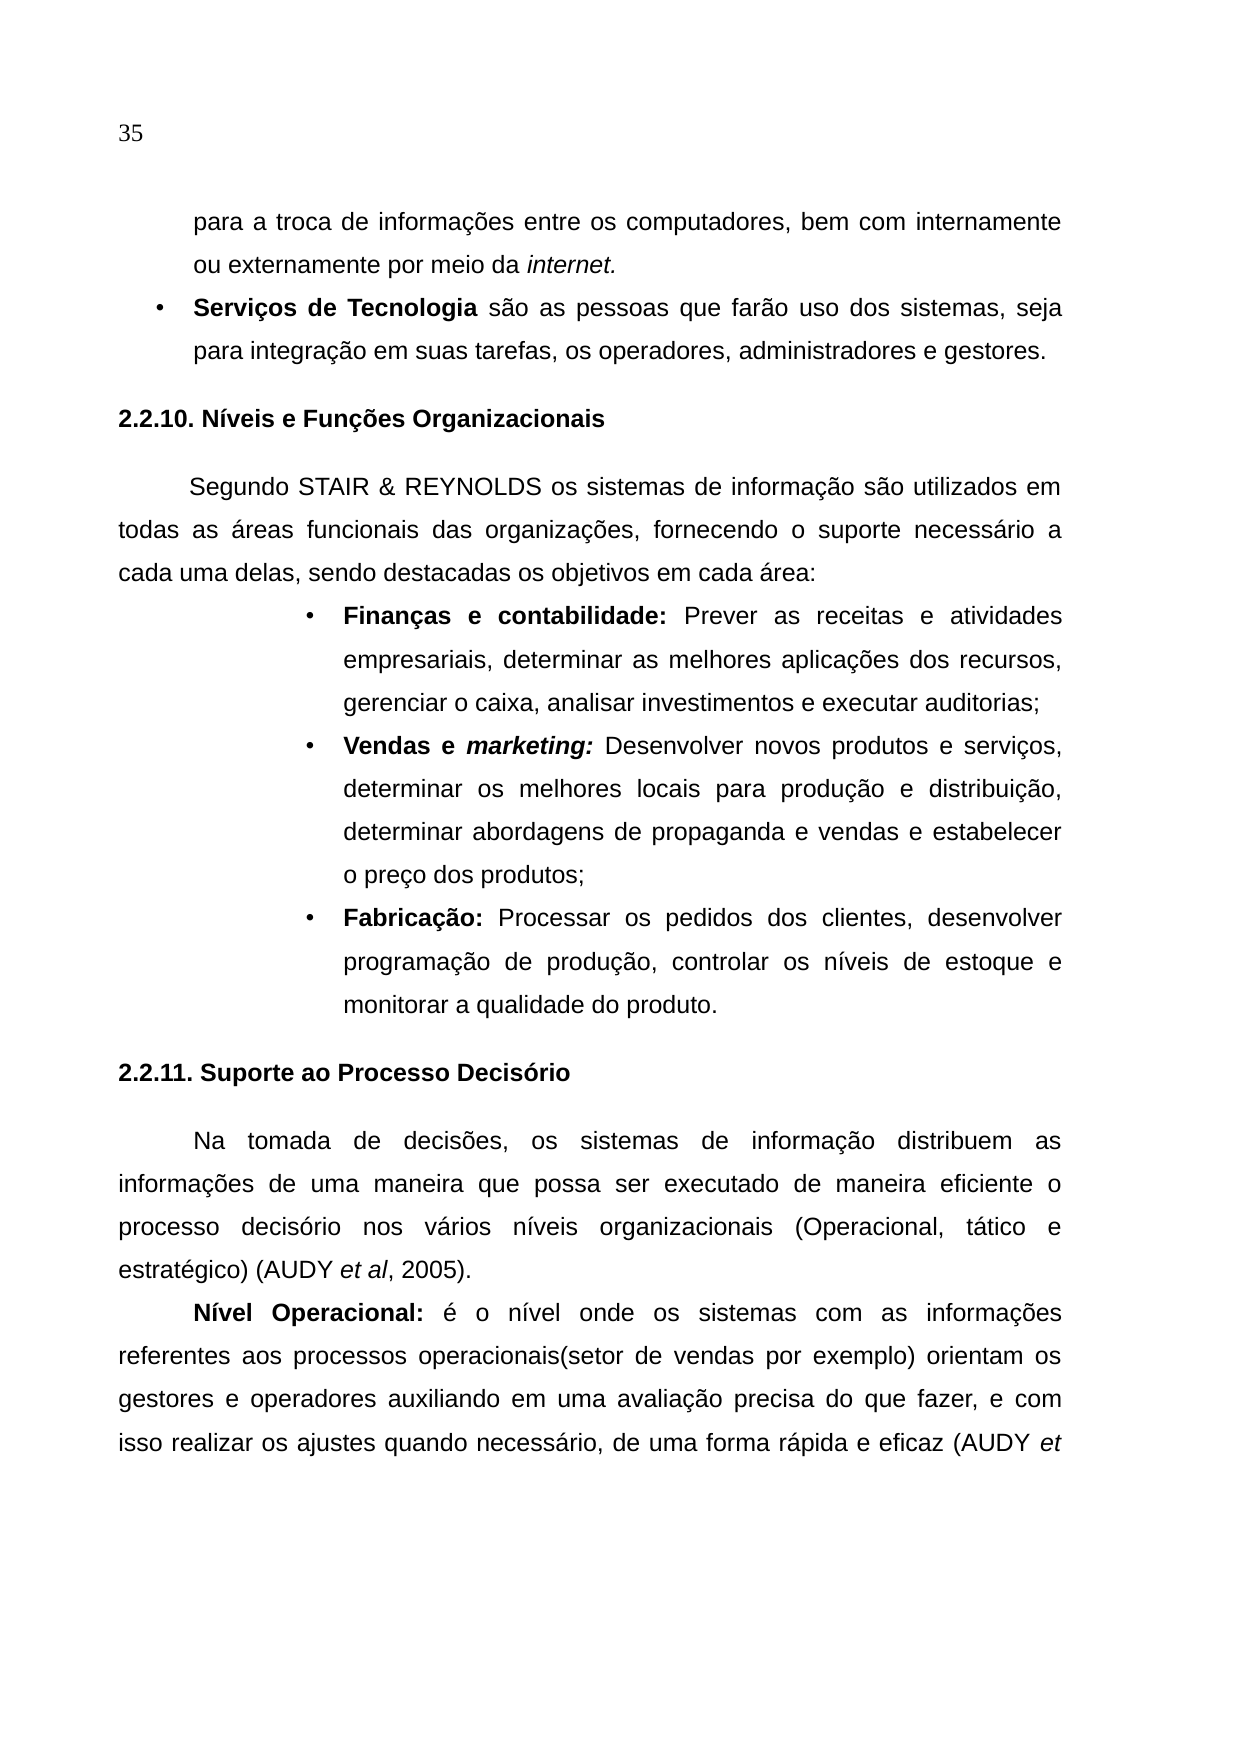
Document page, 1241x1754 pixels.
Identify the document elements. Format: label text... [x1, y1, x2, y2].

list Finanças e contabilidade: Prever as receitas e atividades empresariais, determinar as melhores aplicações dos recursos, gerenciar o caixa, analisar investimentos e executar auditorias; [306, 601, 1063, 716]
subtitle 2.2.11. Suporte ao Processo Decisório [118, 1058, 1063, 1086]
list Serviços de Tecnologia são as pessoas que farão uso dos sistemas, seja para integração em suas tarefas, os operadores, administradores e gestores. [156, 293, 1063, 365]
subtitle 2.2.10. Níveis e Funções Organizacionais [118, 404, 1063, 433]
text Na tomada de decisões, os sistemas de informação distribuem as informações de uma maneira que possa ser executado de maneira eficiente o processo decisório nos vários níveis organizacionais (Operacional, tático e estratégico) (AUDY et al, 2005). [118, 1126, 1063, 1284]
list Fabricação: Processar os pedidos dos clientes, desenvolver programação de produção, controlar os níveis de estoque e monitorar a qualidade do produto. [306, 903, 1063, 1018]
list para a troca de informações entre os computadores, bem com internamente ou externamente por meio da internet. [156, 207, 1063, 278]
list Vendas e marketing: Desenvolver novos produtos e serviços, determinar os melhores locais para produção e distribuição, determinar abordagens de propaganda e vendas e estabelecer o preço dos produtos; [306, 731, 1063, 889]
text Segundo STAIR & REYNOLDS os sistemas de informação são utilizados em todas as áreas funcionais das organizações, fornecendo o suporte necessário a cada uma delas, sendo destacadas os objetivos em cada área: [118, 472, 1063, 587]
text Nível Operacional: é o nível onde os sistemas com as informações referentes aos processos operacionais(setor de vendas por exemplo) orientam os gestores e operadores auxiliando em uma avaliação precisa do que fazer, e com isso realizar os ajustes quando necessário, de uma forma rápida e eficaz (AUDY et [118, 1298, 1063, 1456]
